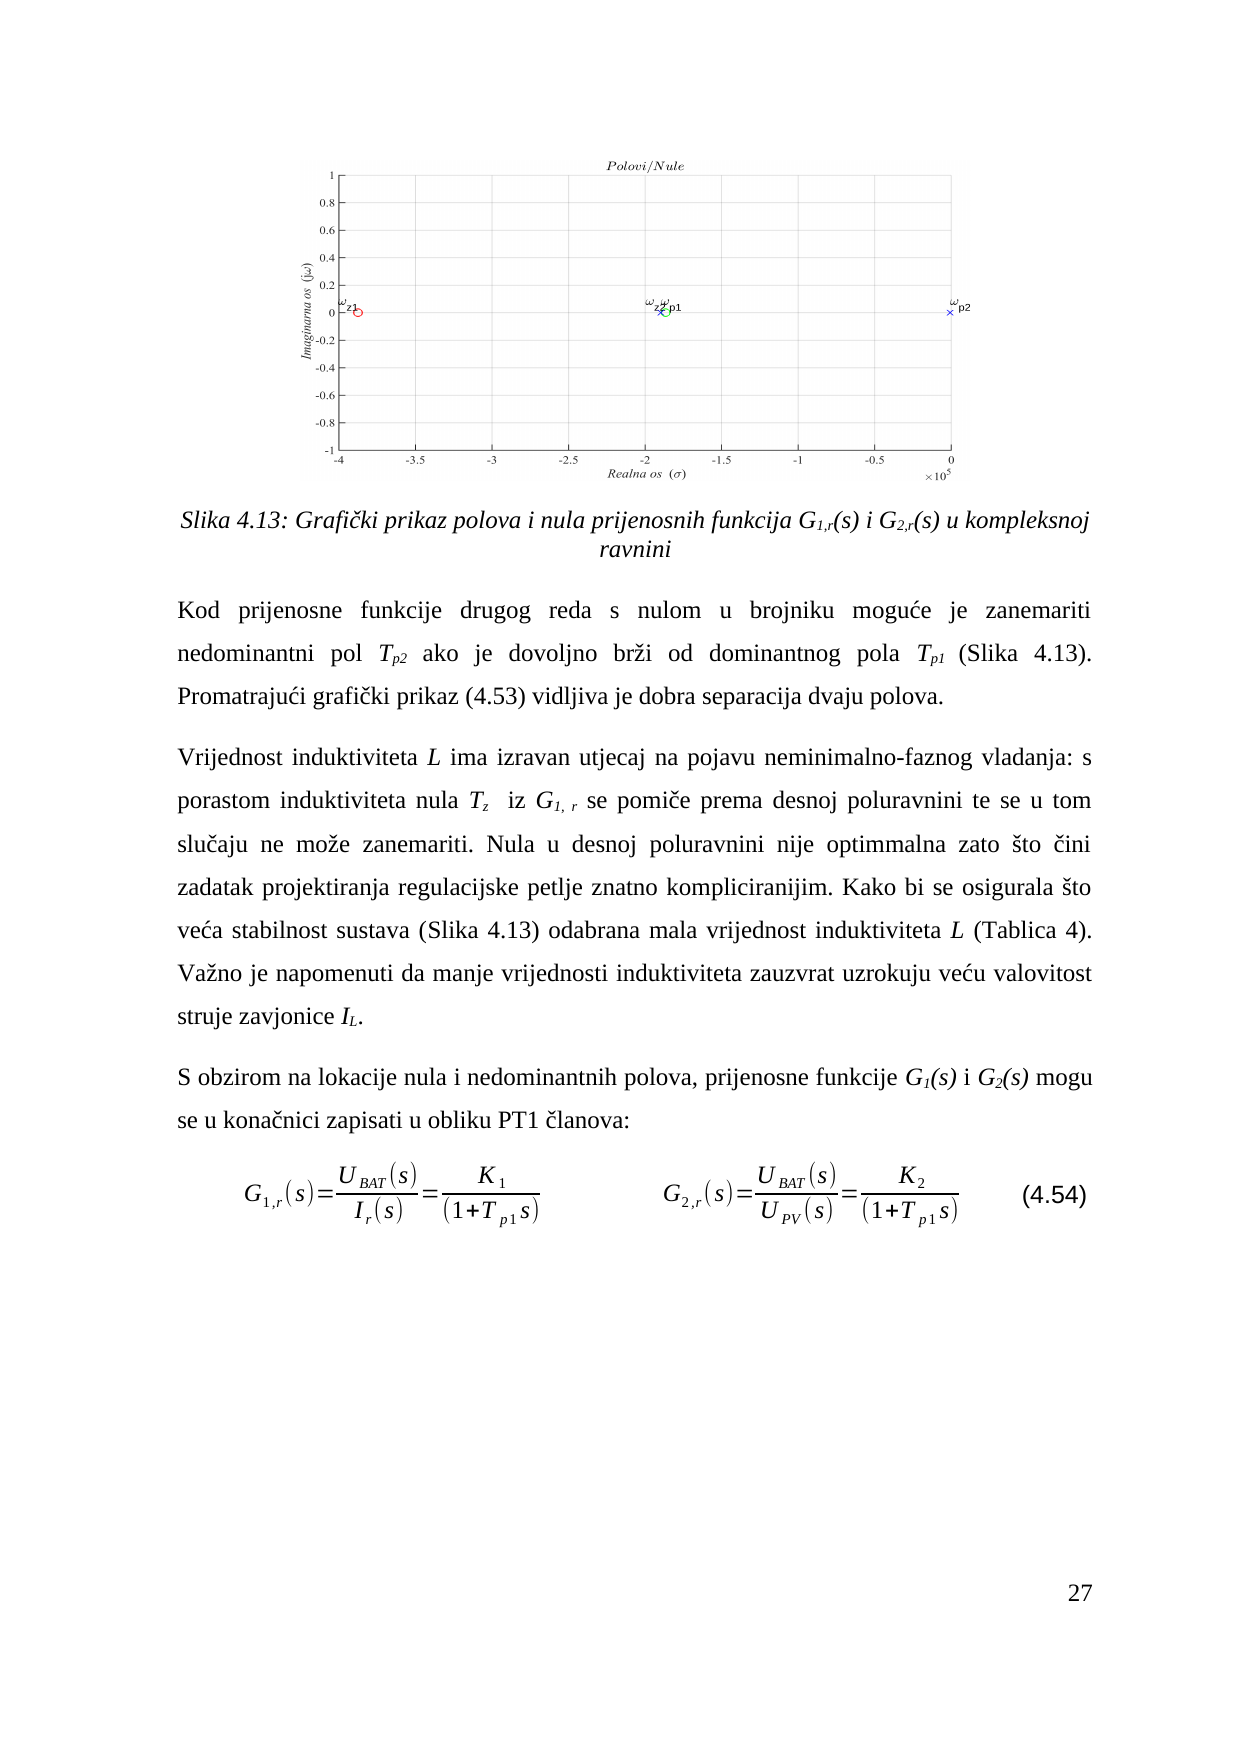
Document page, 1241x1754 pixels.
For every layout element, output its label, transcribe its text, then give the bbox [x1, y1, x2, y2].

text Vrijednost induktiviteta L ima izravan utjecaj na pojavu neminimalno-faznog vladanja: s porastom induktiviteta nula Tz iz G1, r se pomiče prema desnoj poluravnini te se u tom slučaju ne može zanemariti. Nula u desnoj poluravnini nije optimmalna zato što čini zadatak projektiranja regulacijske petlje znatno kompliciranijim. Kako bi se osigurala što veća stabilnost sustava (Slika 4.13) odabrana mala vrijednost induktiviteta L (Tablica 4). Važno je napomenuti da manje vrijednosti induktiviteta zauzvrat uzrokuju veću valovitost struje zavjonice IL. [177, 742, 1093, 1030]
text Kod prijenosne funkcije drugog reda s nulom u brojniku moguće je zanemariti nedominantni pol Tp2 ako je dovoljno brži od dominantnog pola Tp1 (Slika 4.13). Promatrajući grafički prikaz (4.53) vidljiva je dobra separacija dvaju polova. [177, 595, 1093, 710]
table_header [608, 1155, 1015, 1238]
text S obzirom na lokacije nula i nedominantnih polova, prijenosne funkcije G1(s) i G2(s) mogu se u konačnici zapisati u obliku PT1 članova: [177, 1062, 1093, 1134]
table_header (4.54) [1015, 1155, 1093, 1238]
picture [300, 160, 971, 481]
table_header [177, 1155, 608, 1238]
text Slika 4.13: Grafički prikaz polova i nula prijenosnih funkcija G1,r(s) i G2,r(s) u kompleksnoj ravnini [177, 505, 1093, 563]
